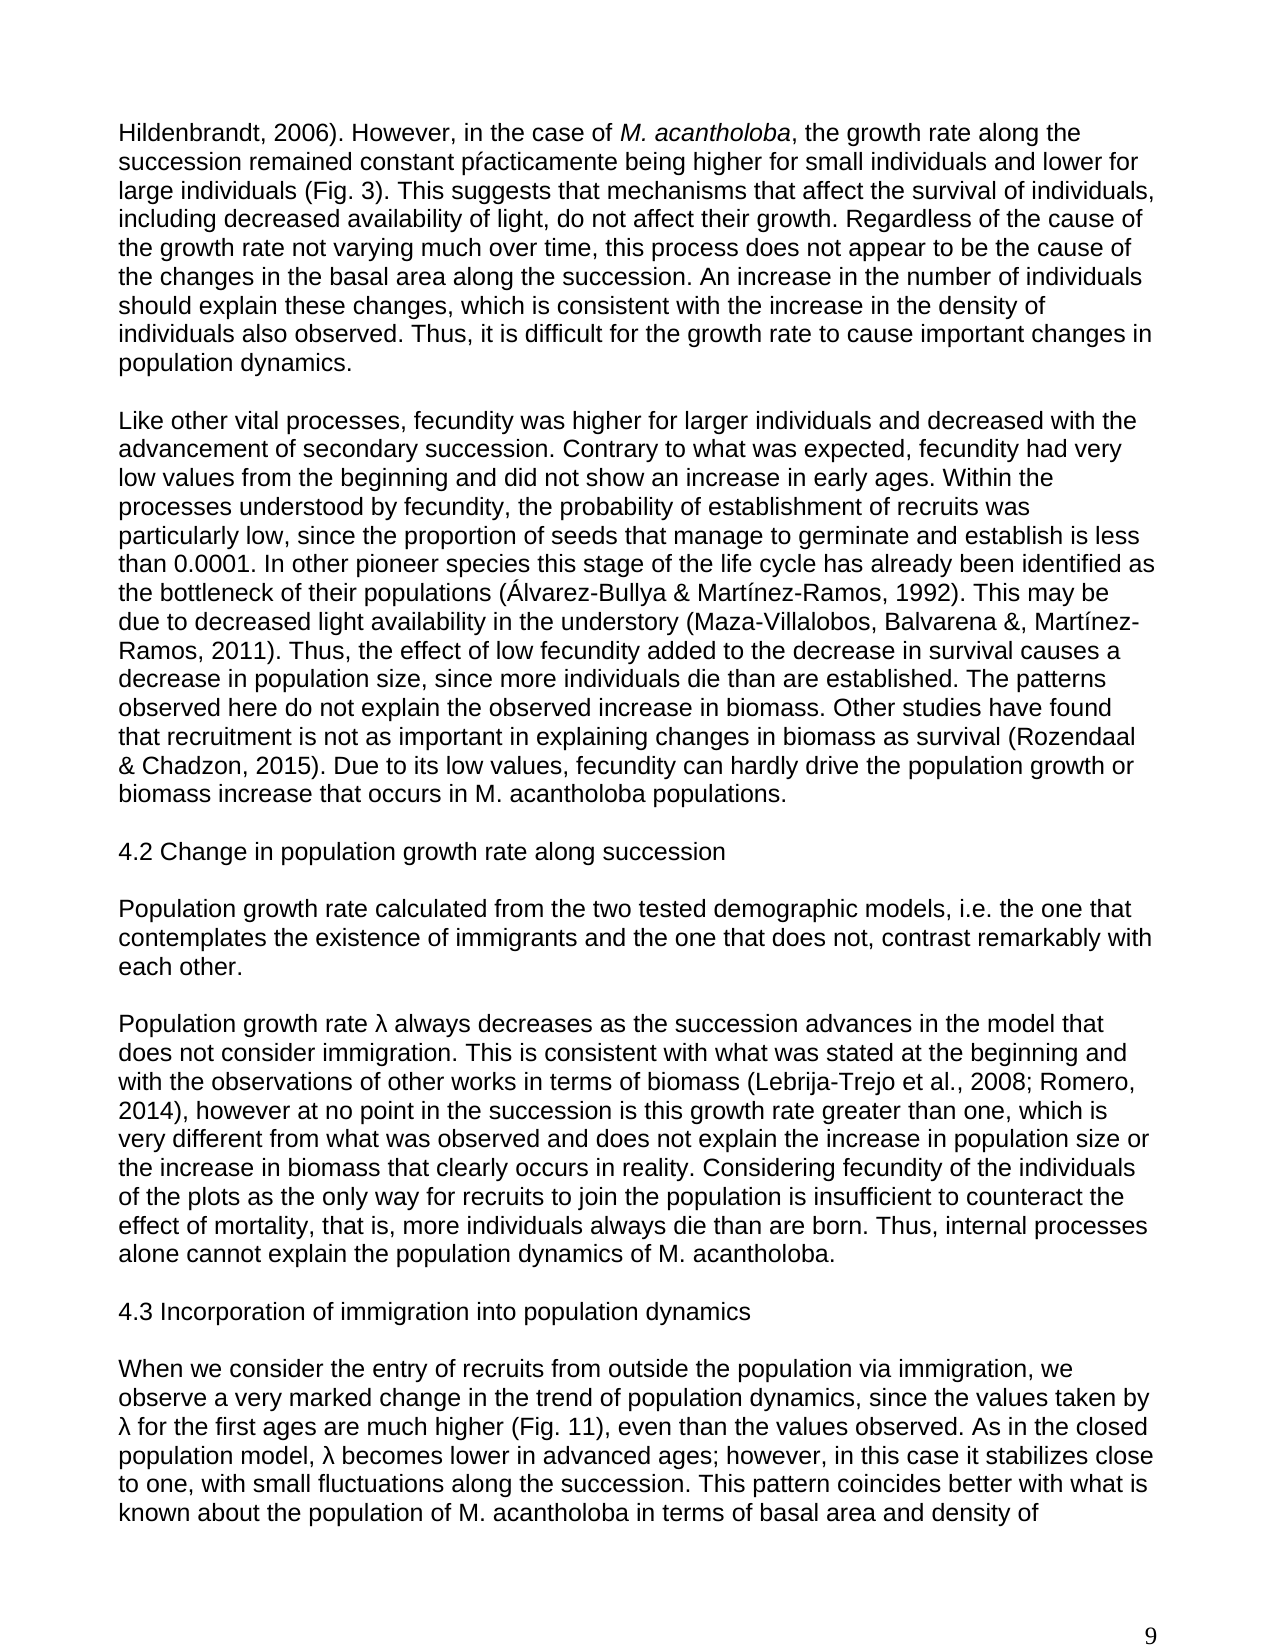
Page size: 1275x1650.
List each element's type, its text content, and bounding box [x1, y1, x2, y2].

text Population growth rate λ always decreases as the succession advances in the model that does not consider immigration. This is consistent with what was stated at the beginning and with the observations of other works in terms of biomass (Lebrija-Trejo et al., 2008; Romero, 2014), however at no point in the succession is this growth rate greater than one, which is very different from what was observed and does not explain the increase in population size or the increase in biomass that clearly occurs in reality. Considering fecundity of the individuals of the plots as the only way for recruits to join the population is insufficient to counteract the effect of mortality, that is, more individuals always die than are born. Thus, internal processes alone cannot explain the population dynamics of M. acantholoba. [118, 1009, 1157, 1268]
text 4.2 Change in population growth rate along succession [118, 837, 1157, 866]
text Hildenbrandt, 2006). However, in the case of M. acantholoba, the growth rate along the succession remained constant pŕacticamente being higher for small individuals and lower for large individuals (Fig. 3). This suggests that mechanisms that affect the survival of individuals, including decreased availability of light, do not affect their growth. Regardless of the cause of the growth rate not varying much over time, this process does not appear to be the cause of the changes in the basal area along the succession. An increase in the number of individuals should explain these changes, which is consistent with the increase in the density of individuals also observed. Thus, it is difficult for the growth rate to cause important changes in population dynamics. [118, 118, 1157, 377]
text When we consider the entry of recruits from outside the population via immigration, we observe a very marked change in the trend of population dynamics, since the values taken by λ for the first ages are much higher (Fig. 11), even than the values observed. As in the closed population model, λ becomes lower in advanced ages; however, in this case it stabilizes close to one, with small fluctuations along the succession. This pattern coincides better with what is known about the population of M. acantholoba in terms of basal area and density of [118, 1354, 1157, 1527]
text 4.3 Incorporation of immigration into population dynamics [118, 1297, 1157, 1326]
text Population growth rate calculated from the two tested demographic models, i.e. the one that contemplates the existence of immigrants and the one that does not, contrast remarkably with each other. [118, 894, 1157, 981]
text Like other vital processes, fecundity was higher for larger individuals and decreased with the advancement of secondary succession. Contrary to what was expected, fecundity had very low values from the beginning and did not show an increase in early ages. Within the processes understood by fecundity, the probability of establishment of recruits was particularly low, since the proportion of seeds that manage to germinate and establish is less than 0.0001. In other pioneer species this stage of the life cycle has already been identified as the bottleneck of their populations (Álvarez-Bullya & Martínez-Ramos, 1992). This may be due to decreased light availability in the understory (Maza-Villalobos, Balvarena &, Martínez-Ramos, 2011). Thus, the effect of low fecundity added to the decrease in survival causes a decrease in population size, since more individuals die than are established. The patterns observed here do not explain the observed increase in biomass. Other studies have found that recruitment is not as important in explaining changes in biomass as survival (Rozendaal & Chadzon, 2015). Due to its low values, fecundity can hardly drive the population growth or biomass increase that occurs in M. acantholoba populations. [118, 406, 1157, 808]
